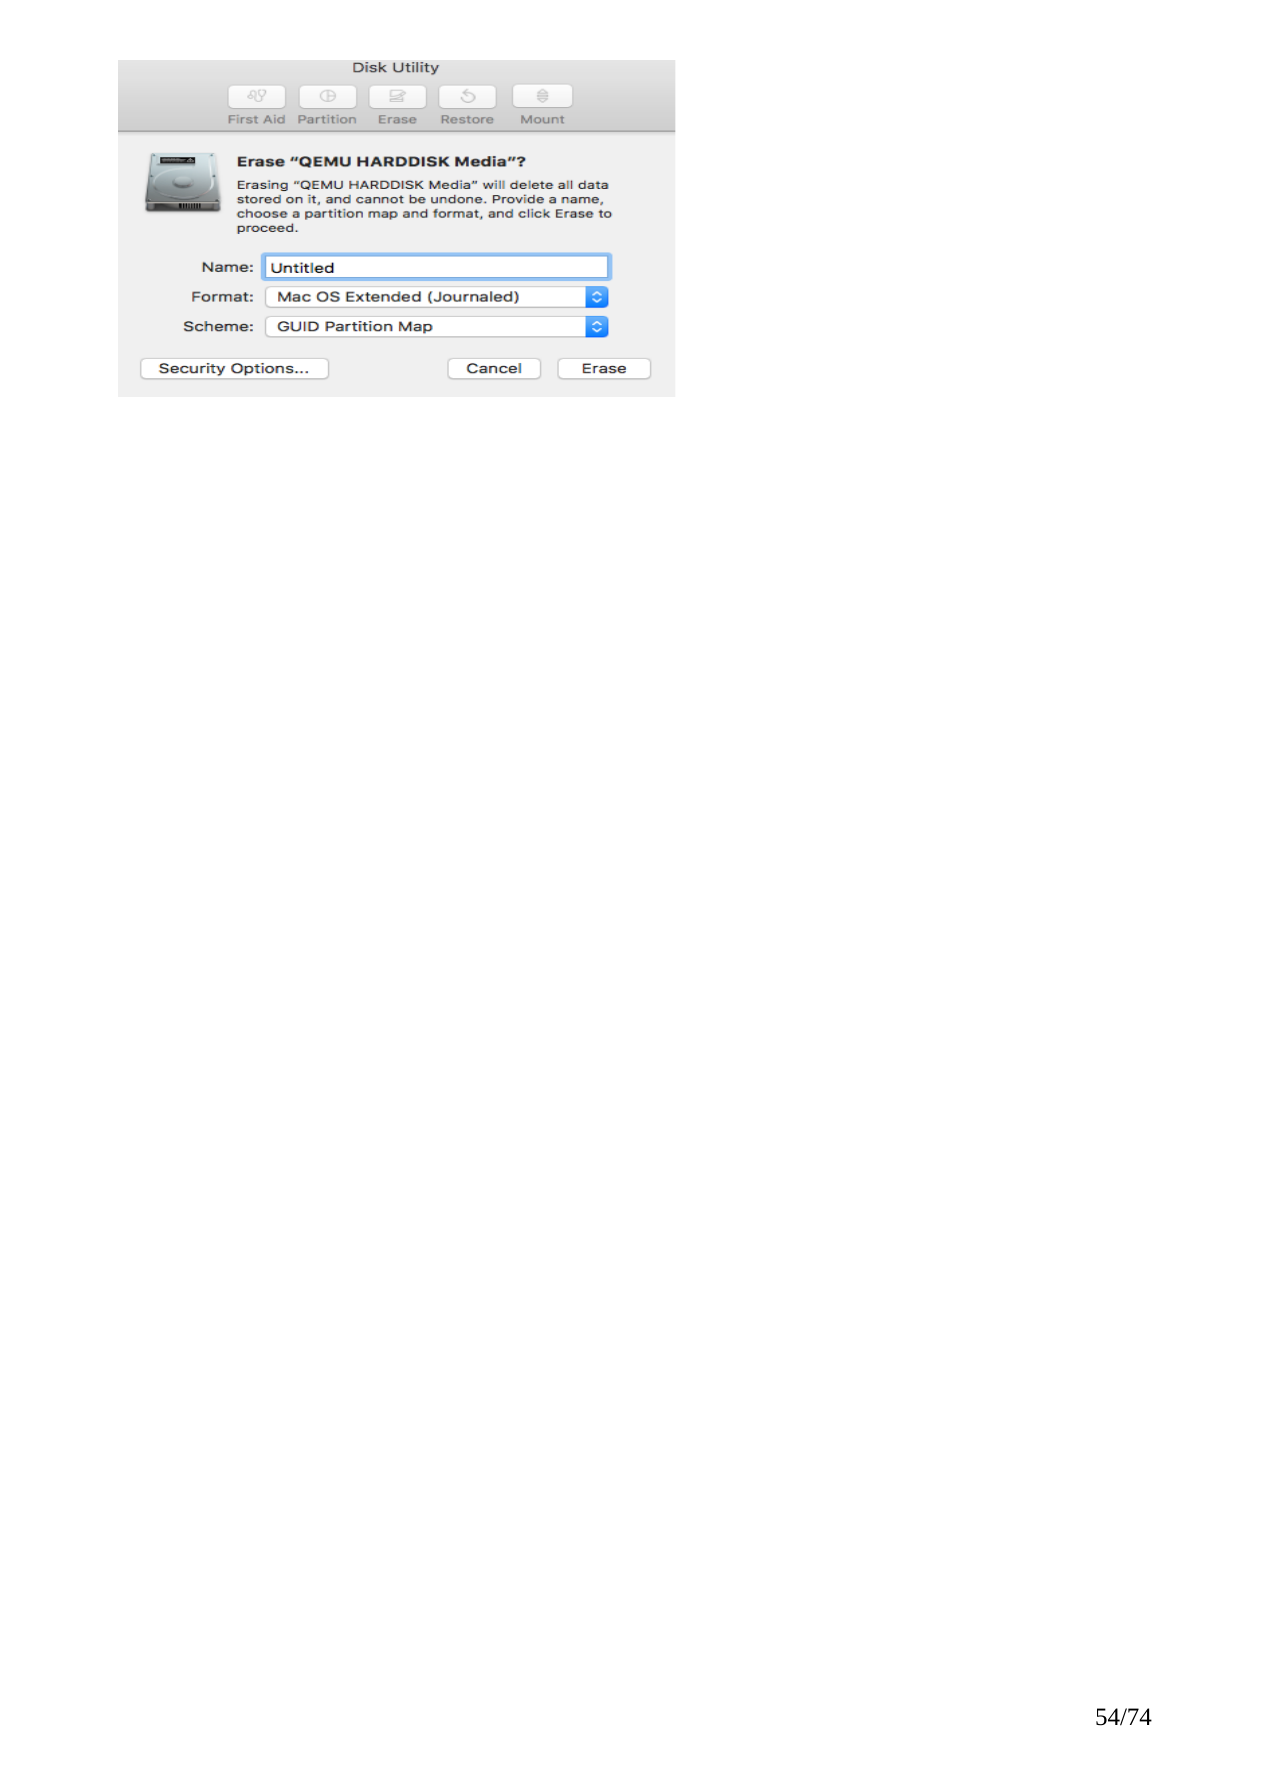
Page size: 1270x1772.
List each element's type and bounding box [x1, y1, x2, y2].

picture [118, 60, 676, 397]
